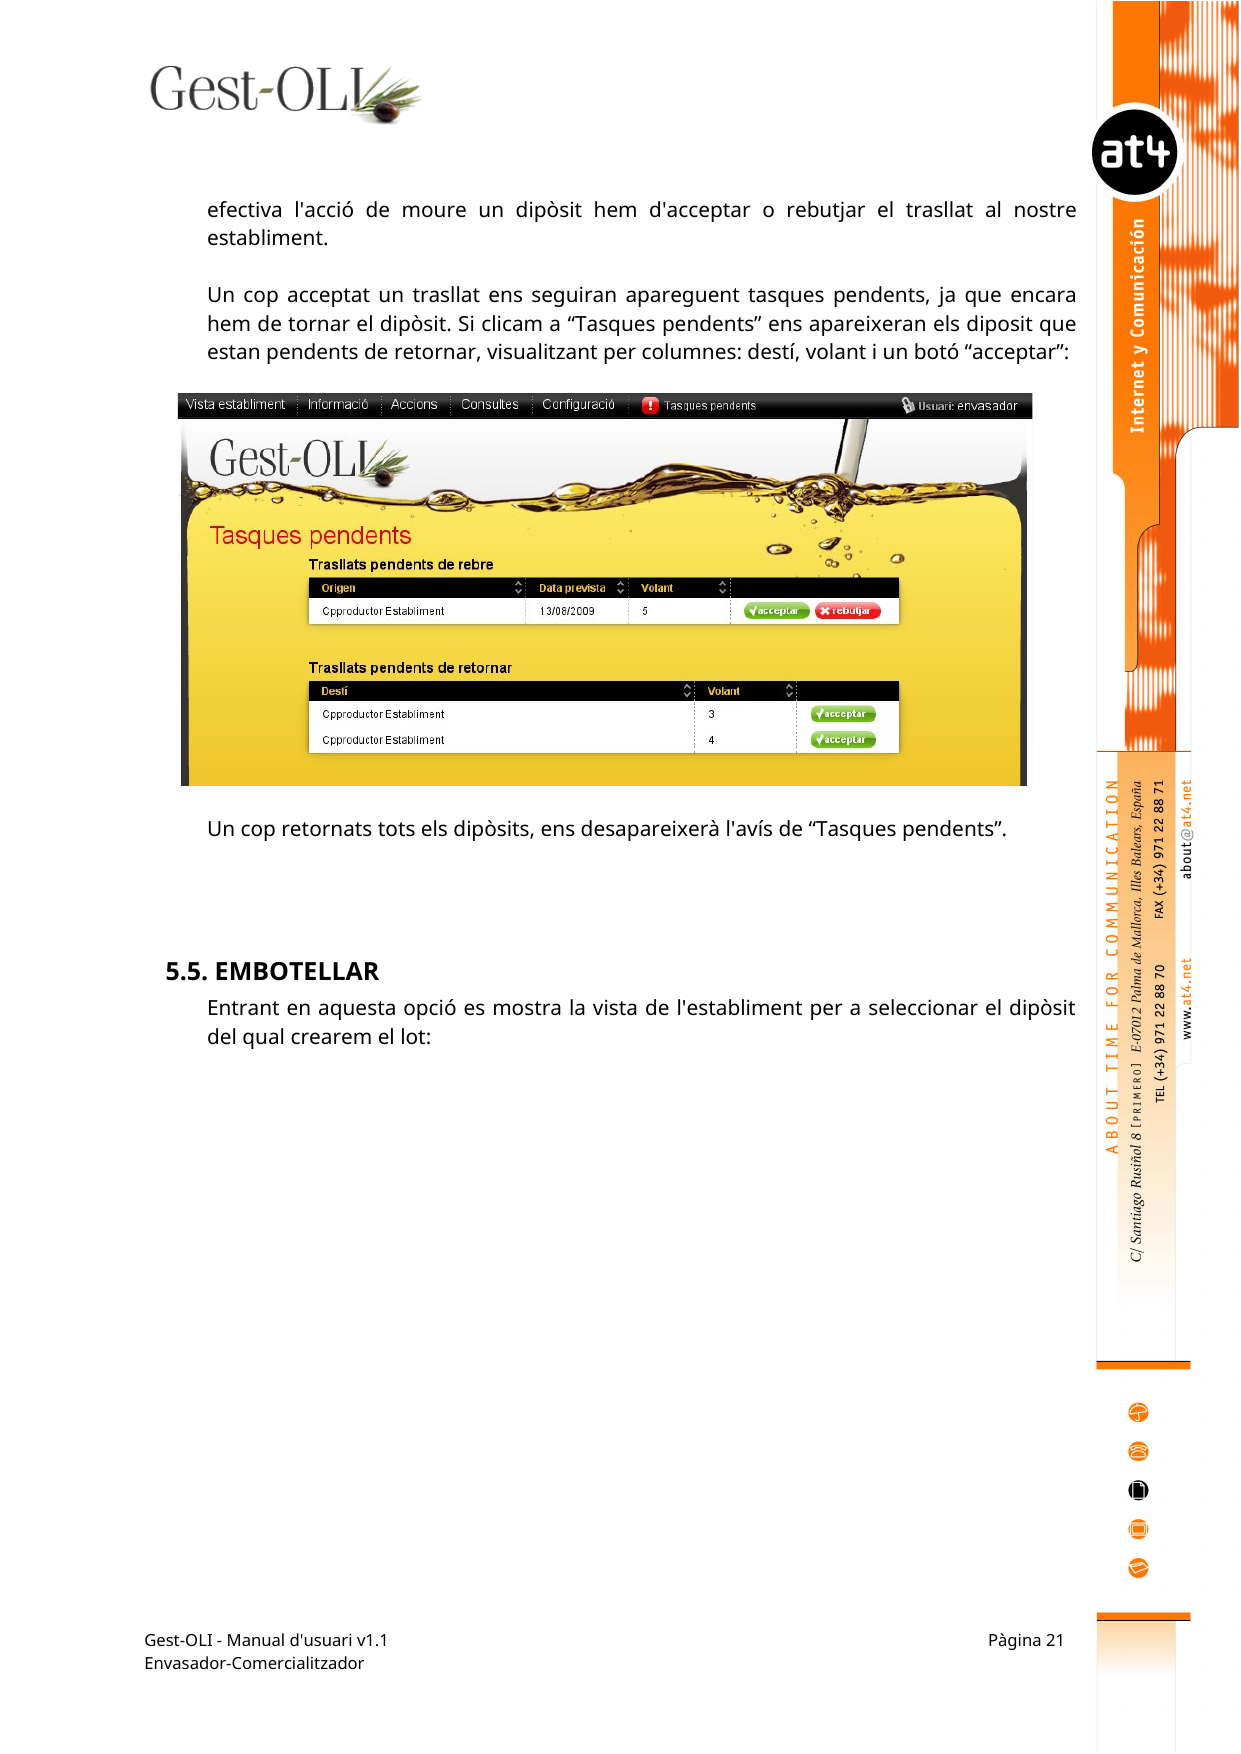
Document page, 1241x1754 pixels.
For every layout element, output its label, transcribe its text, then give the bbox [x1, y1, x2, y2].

picture [177, 393, 1033, 786]
picture [149, 66, 423, 126]
text efectiva l'acció de moure un dipòsit hem d'acceptar o rebutjar el trasllat al nostre establiment. [207, 195, 1078, 252]
text Un cop acceptat un trasllat ens seguiran apareguent tasques pendents, ja que encara hem de tornar el dipòsit. Si clicam a “Tasques pendents” ens apareixeran els diposit que estan pendents de retornar, visualitzant per columnes: destí, volant i un botó “acceptar”: [207, 280, 1078, 366]
subtitle 5.5. EMBOTELLAR [133, 953, 1078, 987]
text Entrant en aquesta opció es mostra la vista de l'establiment per a seleccionar el dipòsit del qual crearem el lot: [207, 993, 1078, 1050]
text Un cop retornats tots els dipòsits, ens desapareixerà l'avís de “Tasques pendents”. [207, 814, 1078, 843]
picture [1085, 1, 1239, 1753]
